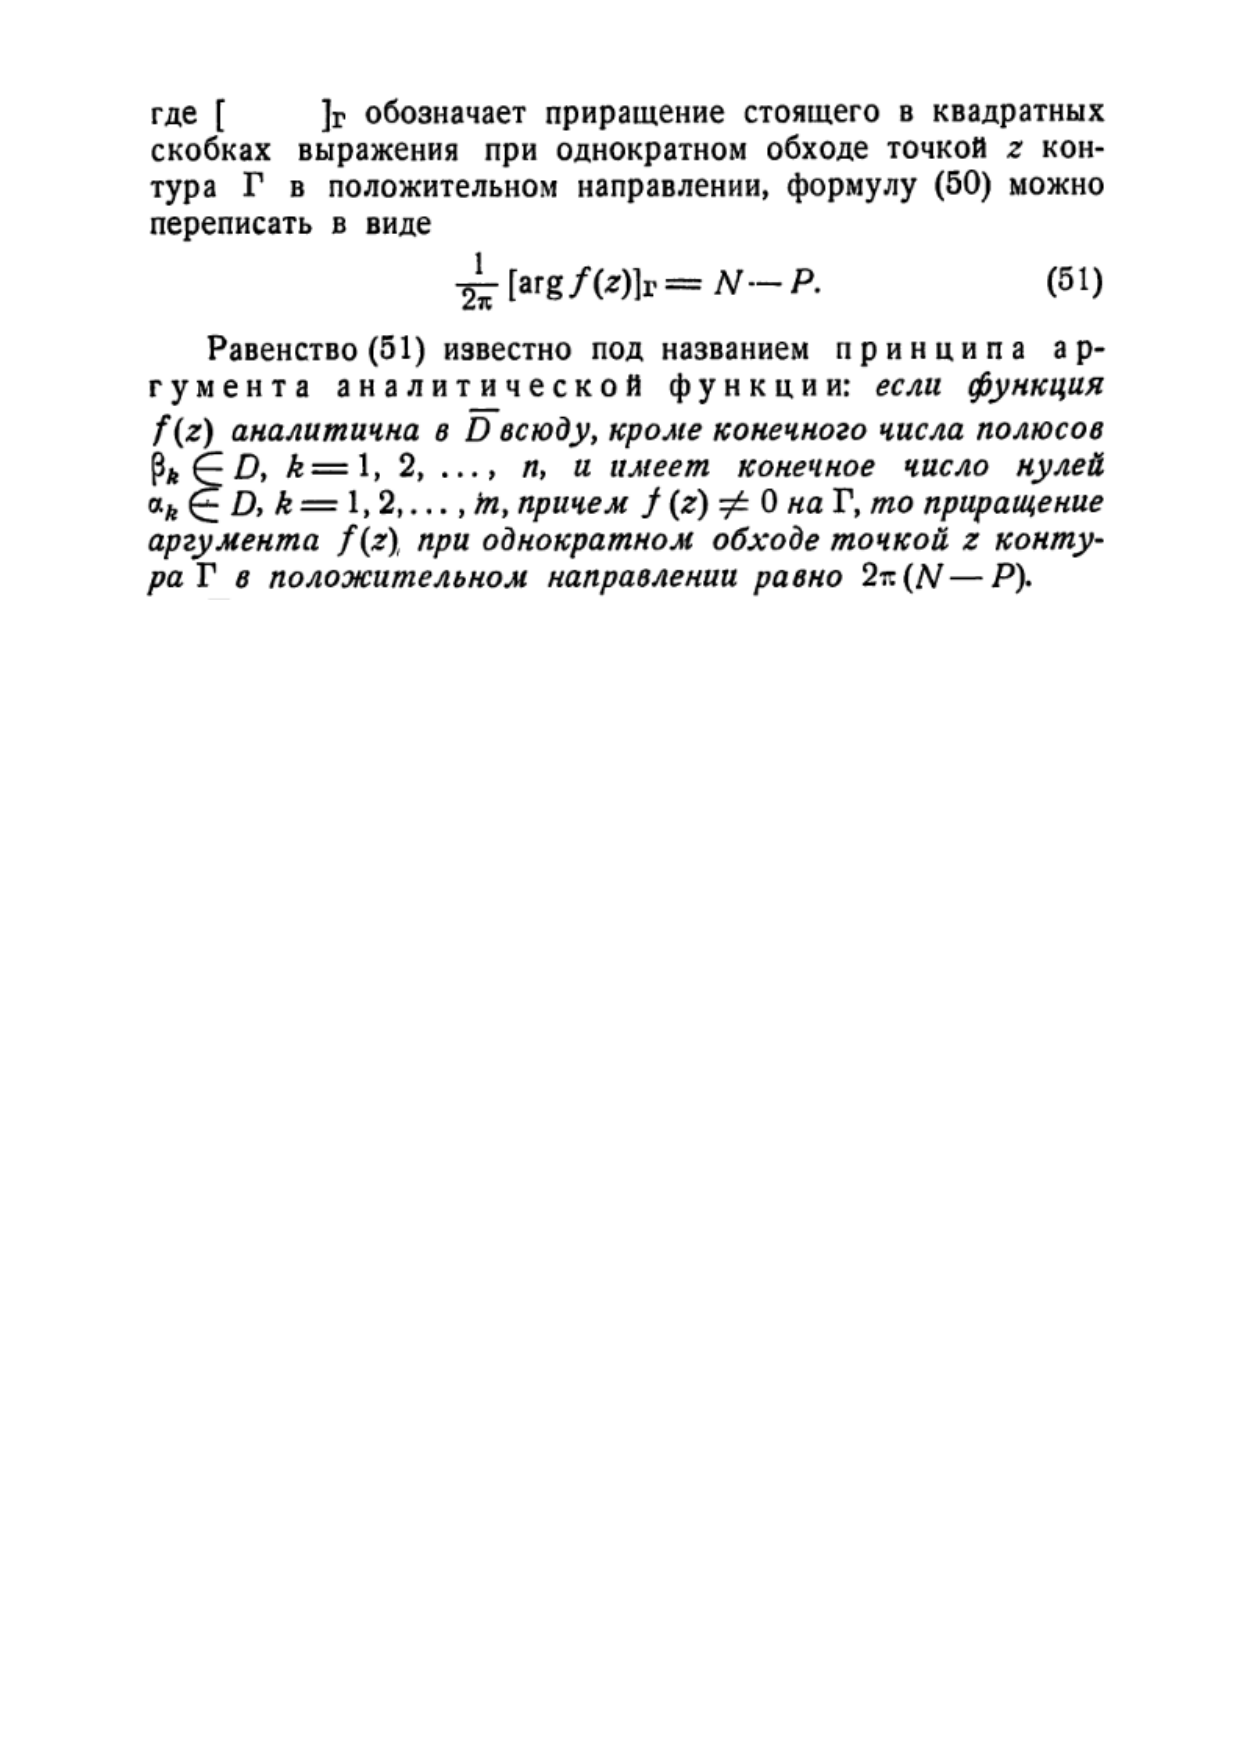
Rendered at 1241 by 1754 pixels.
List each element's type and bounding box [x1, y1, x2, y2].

picture [122, 76, 1132, 600]
